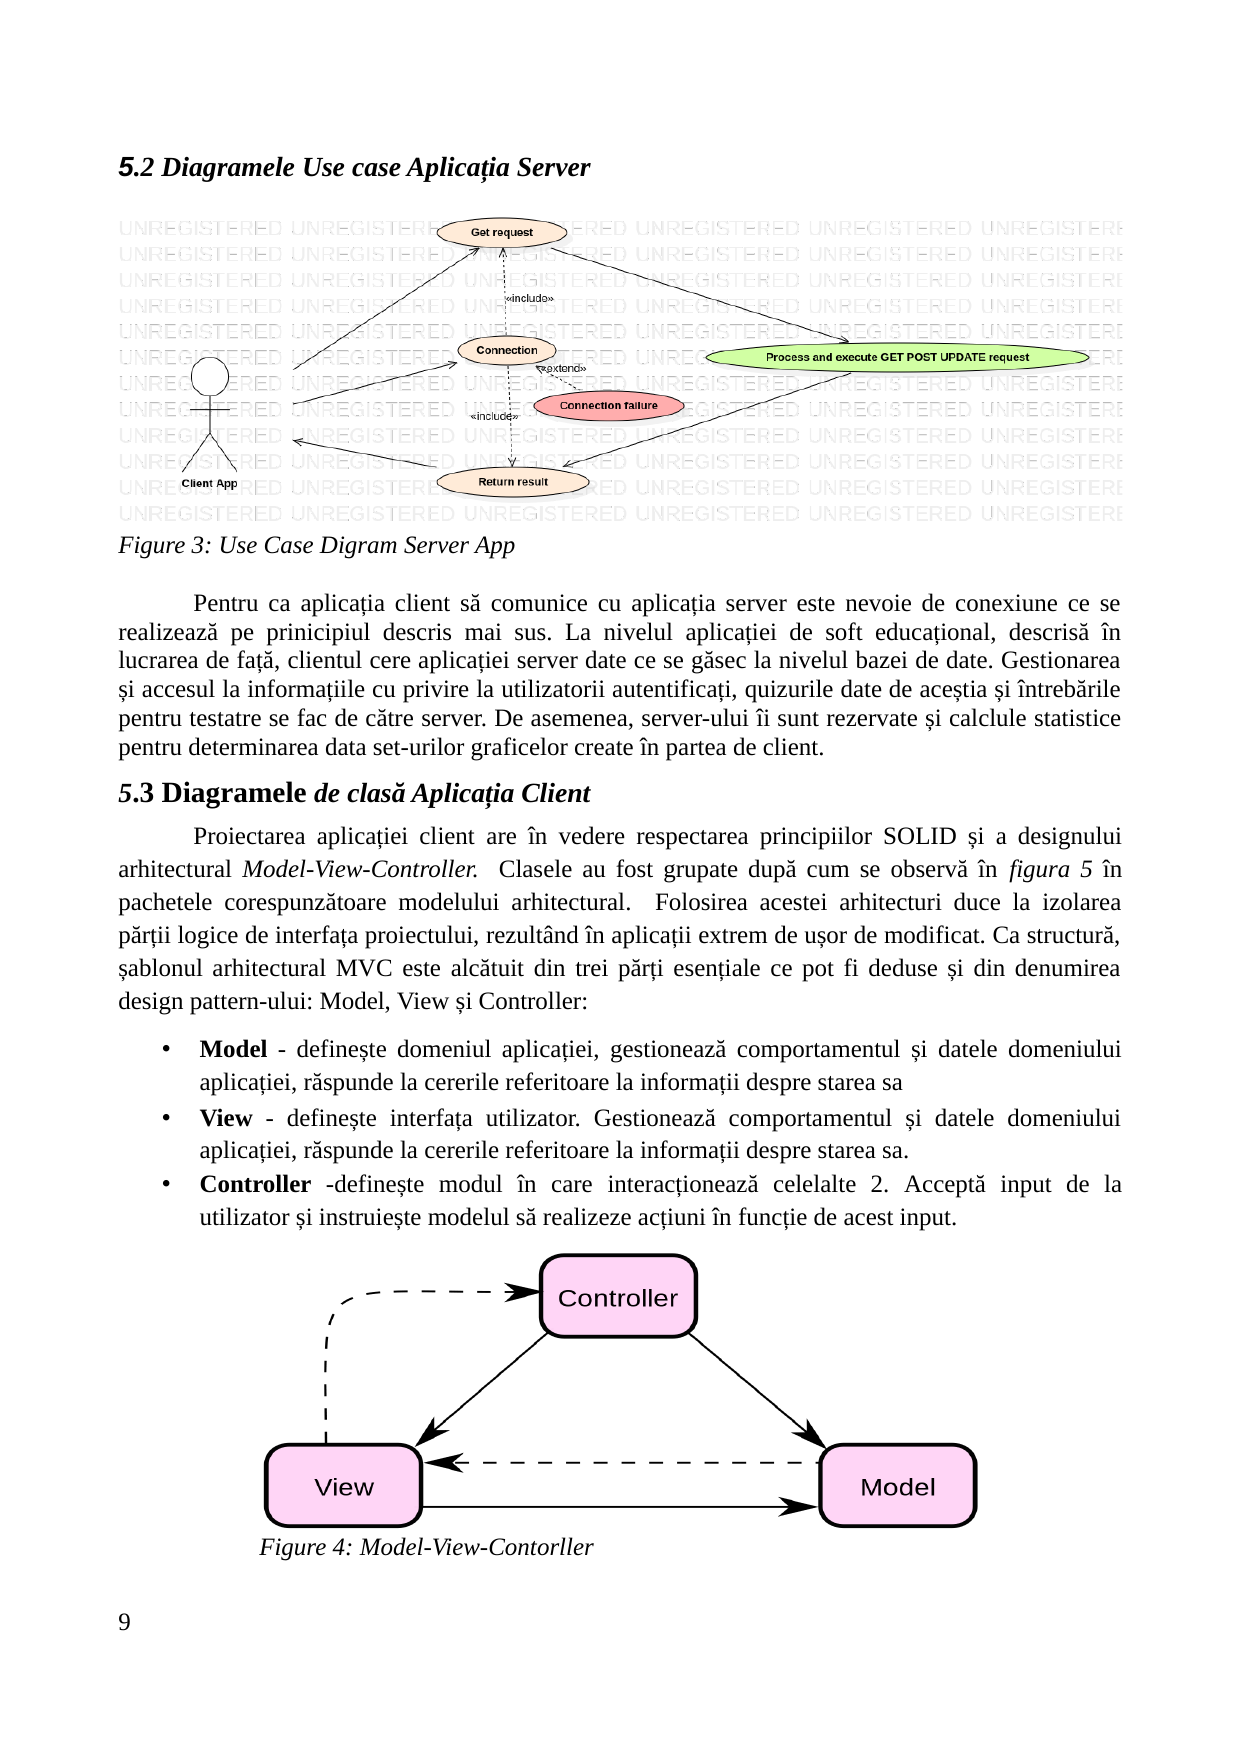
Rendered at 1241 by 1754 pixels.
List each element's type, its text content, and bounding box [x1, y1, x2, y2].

subtitle 5.3 Diagramele de clasă Aplicația Client [118, 775, 1122, 809]
subtitle 5.2 Diagramele Use case Aplicația Server [118, 150, 1122, 182]
list View - definește interfața utilizator. Gestionează comportamentul și datele domeniului aplicației, răspunde la cererile referitoare la informații despre starea sa. [162, 1103, 1122, 1164]
text Figure 3: Use Case Digram Server App [118, 531, 1122, 559]
list Model - definește domeniul aplicației, gestionează comportamentul și datele domeniului aplicației, răspunde la cererile referitoare la informații despre starea sa [162, 1034, 1122, 1096]
picture [259, 1249, 982, 1532]
list Controller -definește modul în care interacționează celelalte 2. Acceptă input de la utilizator și instruiește modelul să realizeze acțiuni în funcție de acest input. [162, 1169, 1122, 1230]
picture [118, 210, 1123, 531]
text Proiectarea aplicației client are în vedere respectarea principiilor SOLID și a designului arhitectural Model-View-Controller. Clasele au fost grupate după cum se observă în figura 5 în pachetele corespunzătoare modelului arhitectural. Folosirea acestei arhitecturi duce la izolarea părții logice de interfața proiectului, rezultând în aplicații extrem de ușor de modificat. Ca structură, șablonul arhitectural MVC este alcătuit din trei părți esențiale ce pot fi deduse și din denumirea design pattern-ului: Model, View și Controller: [118, 821, 1122, 1015]
text Pentru ca aplicația client să comunice cu aplicația server este nevoie de conexiune ce se realizează pe prinicipiul descris mai sus. La nivelul aplicației de soft educațional, descrisă în lucrarea de față, clientul cere aplicației server date ce se găsec la nivelul bazei de date. Gestionarea și accesul la informațiile cu privire la utilizatorii autentificați, quizurile date de aceștia și întrebările pentru testatre se fac de către server. De asemenea, server-ului îi sunt rezervate și calclule statistice pentru determinarea data set-urilor graficelor create în partea de client. [118, 588, 1122, 760]
list Figure 4: Model-View-Contorller [259, 1532, 981, 1560]
